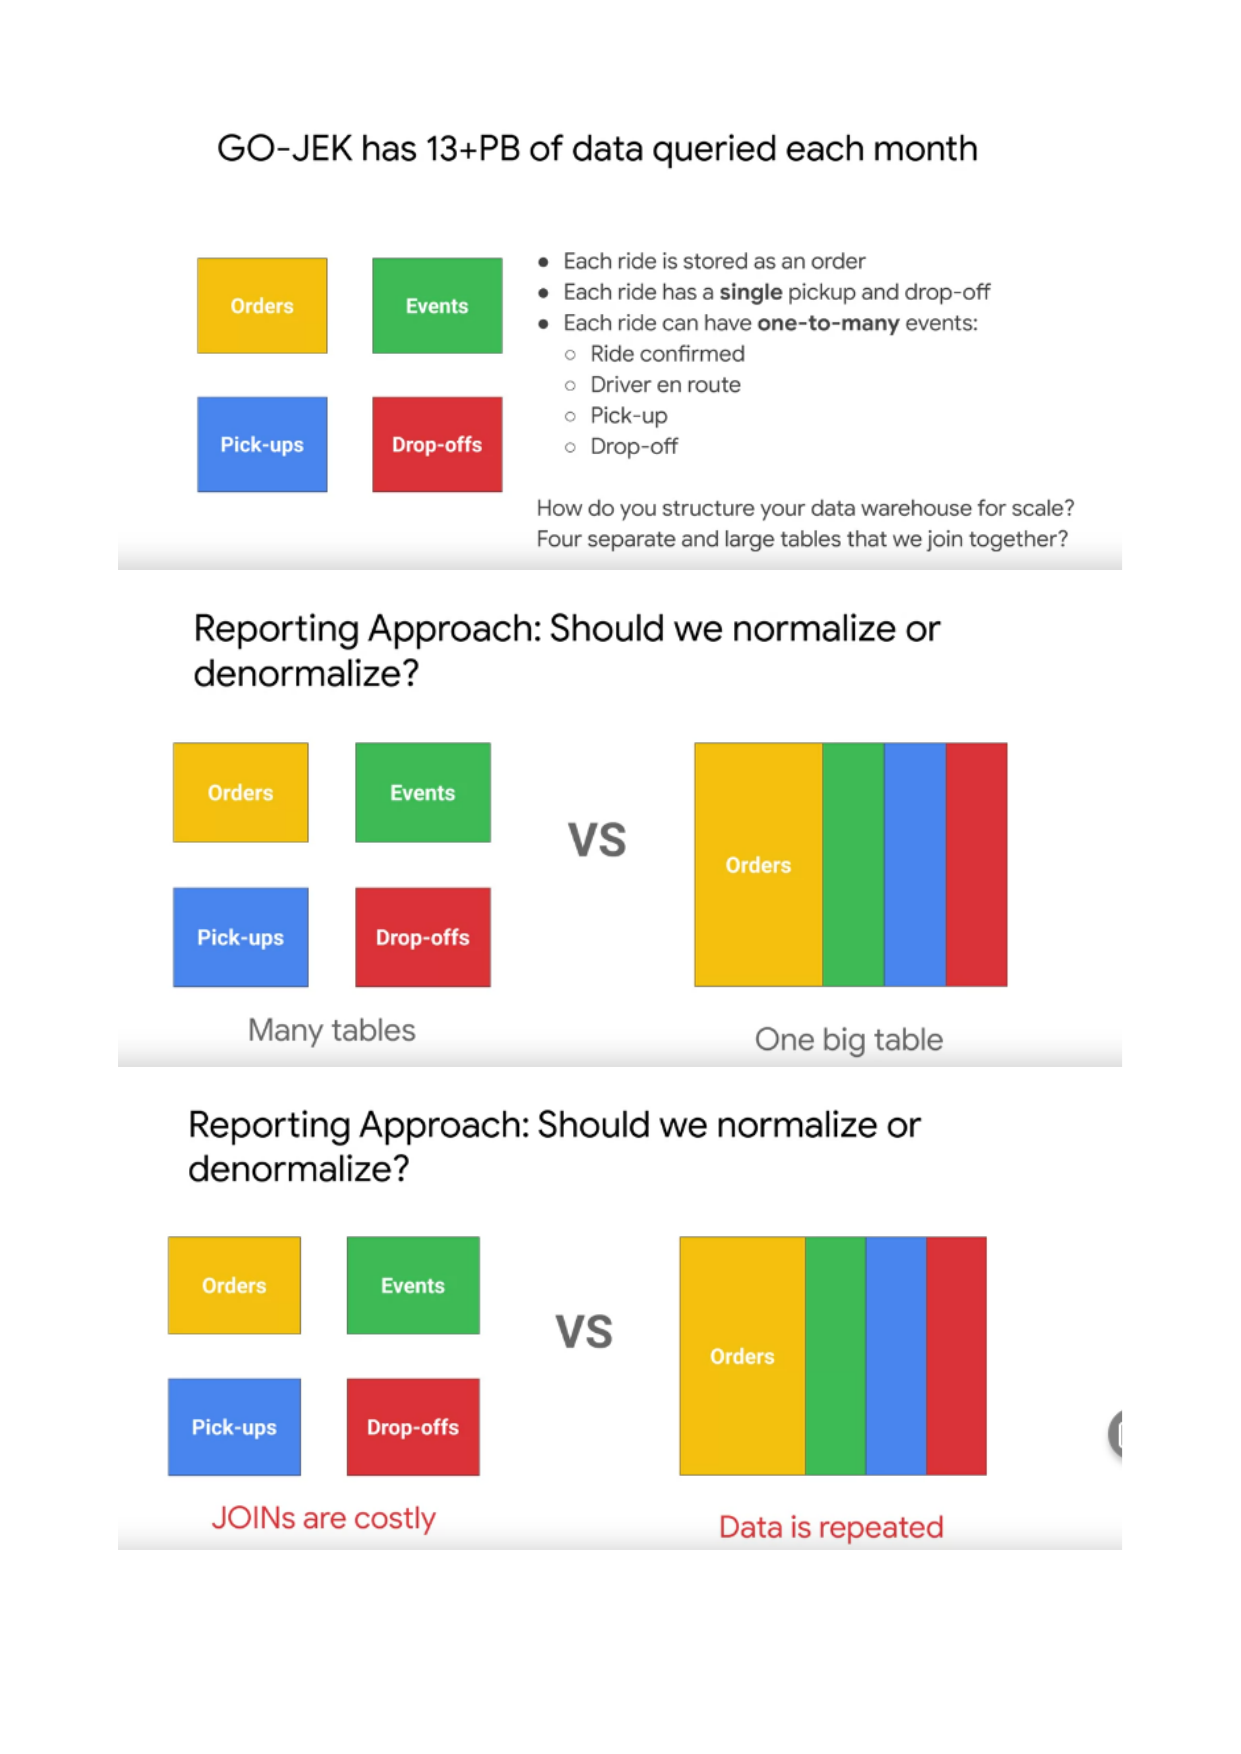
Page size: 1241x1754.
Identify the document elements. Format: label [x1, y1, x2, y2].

picture [118, 598, 1123, 1067]
picture [118, 1095, 1123, 1550]
picture [118, 118, 1123, 570]
